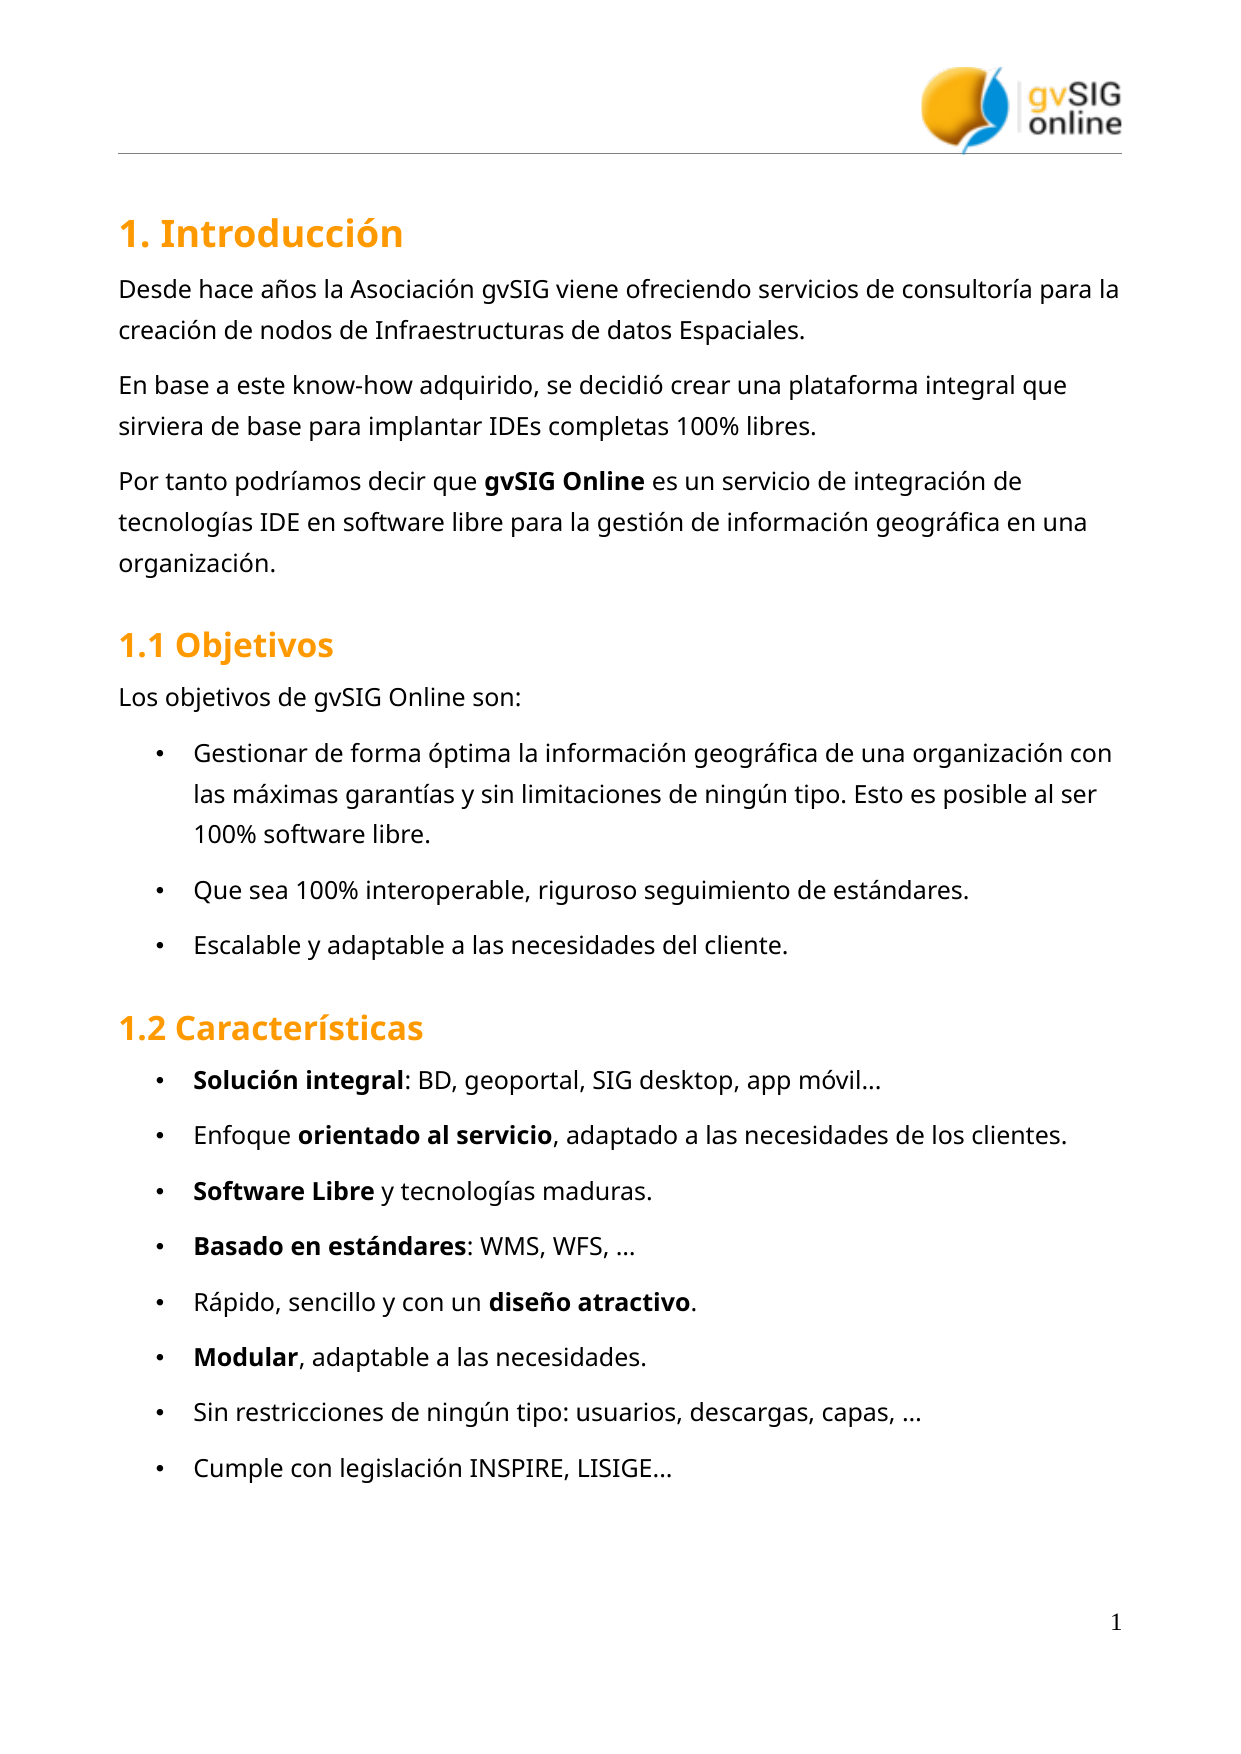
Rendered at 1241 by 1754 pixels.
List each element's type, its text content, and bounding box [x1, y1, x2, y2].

list Basado en estándares: WMS, WFS, … [156, 1229, 1122, 1263]
list Escalable y adaptable a las necesidades del cliente. [156, 928, 1122, 962]
list Solución integral: BD, geoportal, SIG desktop, app móvil... [156, 1062, 1122, 1097]
list Sin restricciones de ningún tipo: usuarios, descargas, capas, … [156, 1395, 1122, 1429]
list Rápido, sencillo y con un diseño atractivo. [156, 1284, 1122, 1318]
list Cumple con legislación INSPIRE, LISIGE... [156, 1450, 1122, 1484]
picture [921, 67, 1122, 155]
subtitle 1.1 Objetivos [118, 622, 1122, 668]
subtitle 1. Introducción [118, 207, 1122, 259]
text Desde hace años la Asociación gvSIG viene ofreciendo servicios de consultoría para la creación de nodos de Infraestructuras de datos Espaciales. [118, 271, 1122, 346]
list Gestionar de forma óptima la información geográfica de una organización con las máximas garantías y sin limitaciones de ningún tipo. Esto es posible al ser 100% software libre. [156, 736, 1122, 851]
text Los objetivos de gvSIG Online son: [118, 680, 1122, 714]
text Por tanto podríamos decir que gvSIG Online es un servicio de integración de tecnologías IDE en software libre para la gestión de información geográfica en una organización. [118, 464, 1122, 580]
list Enfoque orientado al servicio, adaptado a las necesidades de los clientes. [156, 1118, 1122, 1152]
list Modular, adaptable a las necesidades. [156, 1339, 1122, 1374]
subtitle 1.2 Características [118, 1004, 1122, 1050]
text En base a este know-how adquirido, se decidió crear una plataforma integral que sirviera de base para implantar IDEs completas 100% libres. [118, 368, 1122, 443]
list Que sea 100% interoperable, riguroso seguimiento de estándares. [156, 873, 1122, 907]
list Software Libre y tecnologías maduras. [156, 1173, 1122, 1207]
